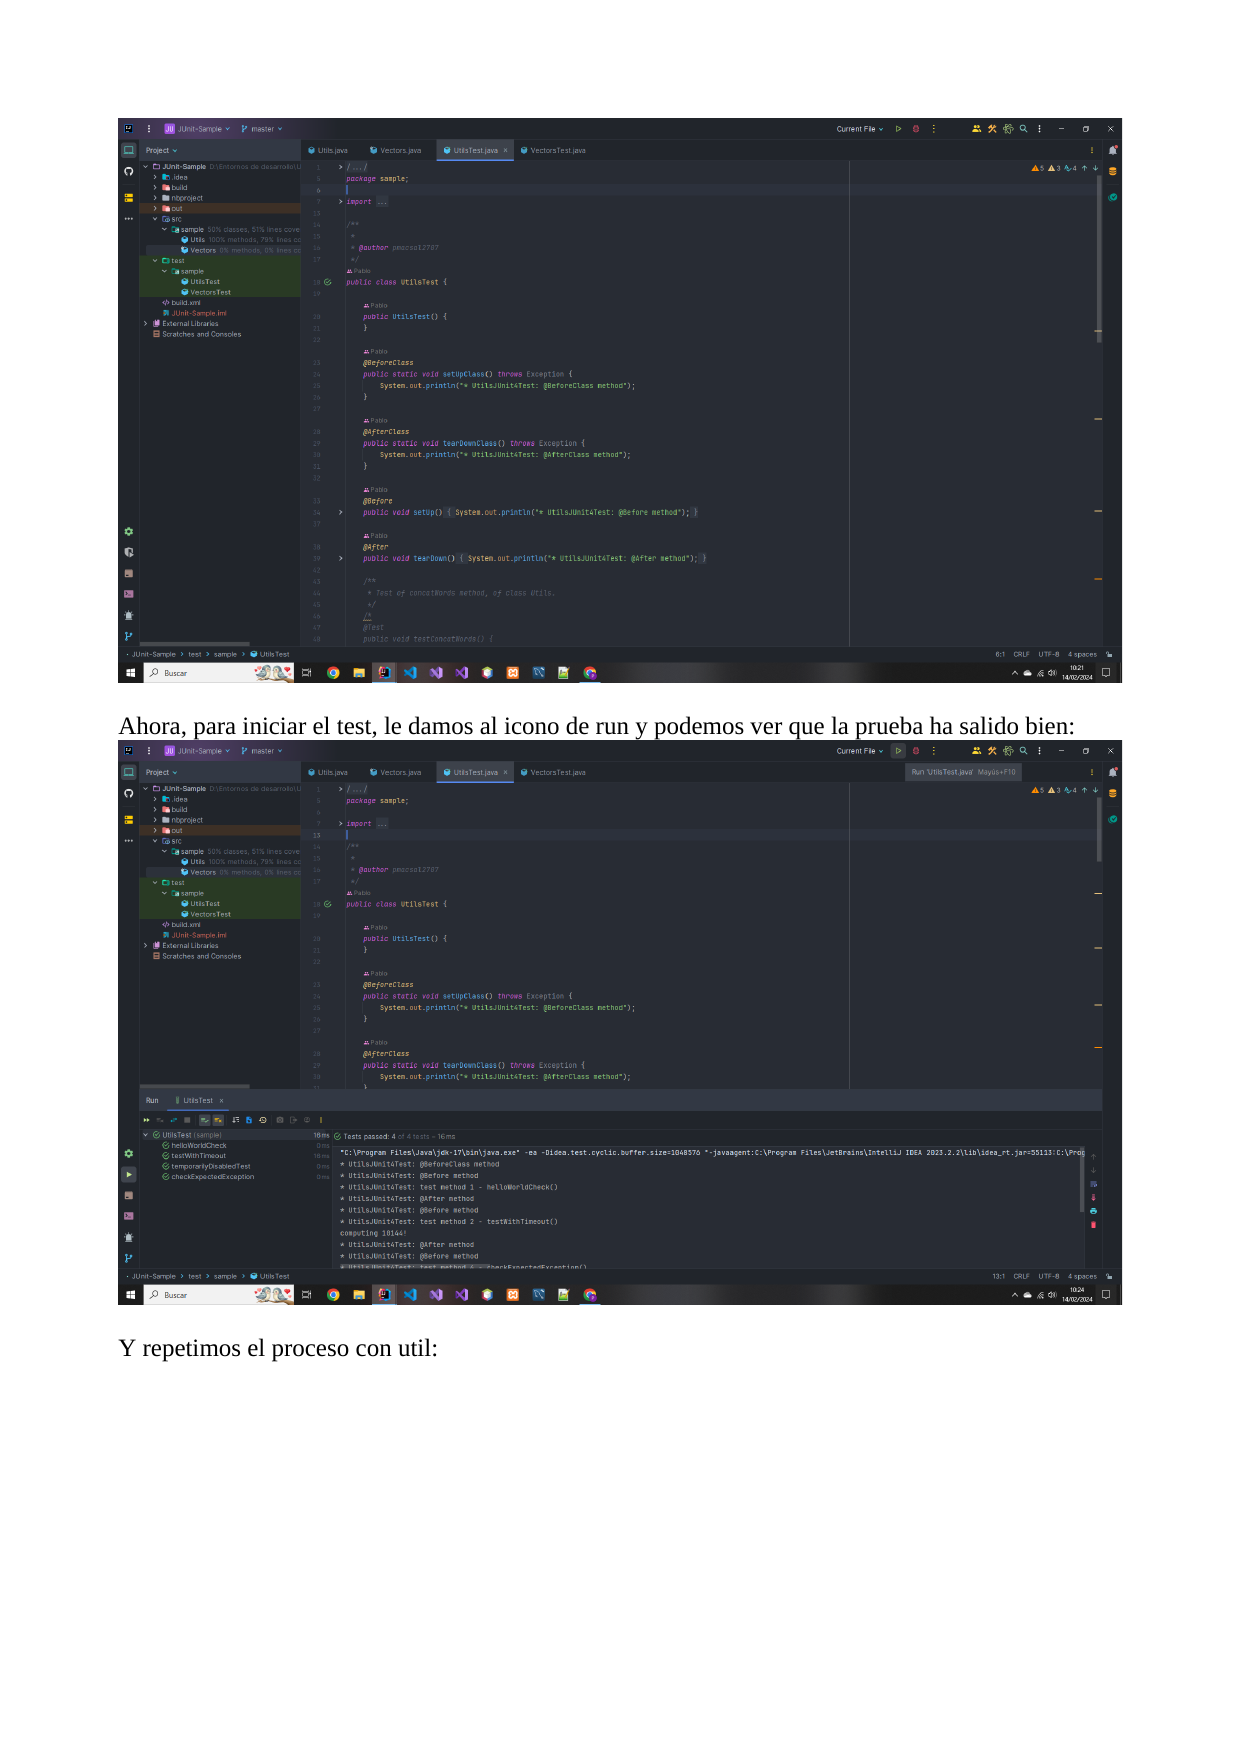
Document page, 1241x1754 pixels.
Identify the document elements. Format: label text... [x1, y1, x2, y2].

text Y repetimos el proceso con util: [118, 1333, 1122, 1362]
picture [118, 740, 1123, 1305]
picture [118, 118, 1123, 683]
text Ahora, para iniciar el test, le damos al icono de run y podemos ver que la prueba ha salido bien: [118, 711, 1122, 740]
